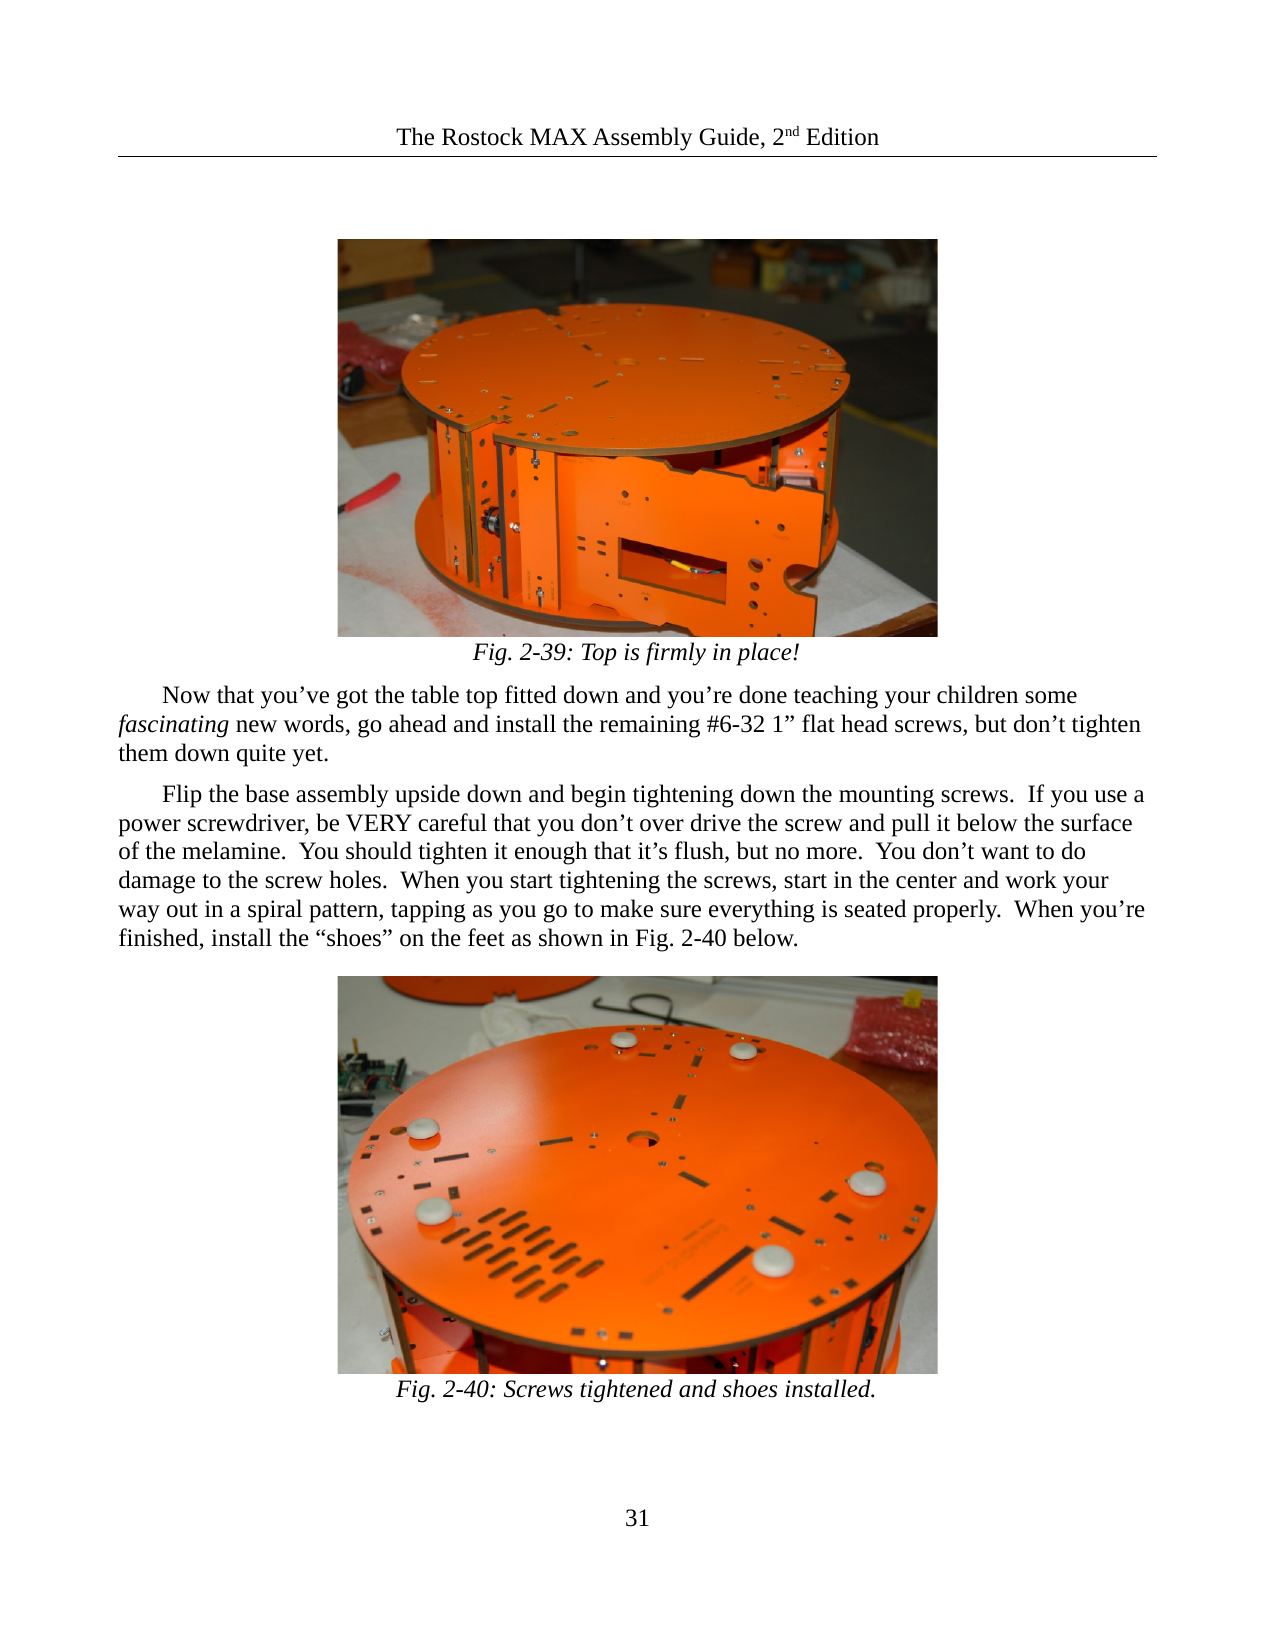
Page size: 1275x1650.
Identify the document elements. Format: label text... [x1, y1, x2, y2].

text Fig. 2-39: Top is firmly in place! [337, 637, 937, 665]
text Now that you’ve got the table top fitted down and you’re done teaching your children some fascinating new words, go ahead and install the remaining #6-32 1” flat head screws, but don’t tighten them down quite yet. [118, 680, 1157, 766]
text Flip the base assembly upside down and begin tightening down the mounting screws. If you use a power screwdriver, be VERY careful that you don’t over drive the screw and pull it below the surface of the melamine. You should tighten it enough that it’s flush, but no more. You don’t want to do damage to the screw holes. When you start tightening the screws, start in the center and work your way out in a spiral pattern, tapping as you go to make sure everything is seated properly. When you’re finished, install the “shoes” on the feet as shown in Fig. 2-40 below. [118, 779, 1157, 951]
picture [337, 239, 938, 637]
picture [337, 976, 938, 1374]
text Fig. 2-40: Screws tightened and shoes installed. [337, 1374, 937, 1403]
